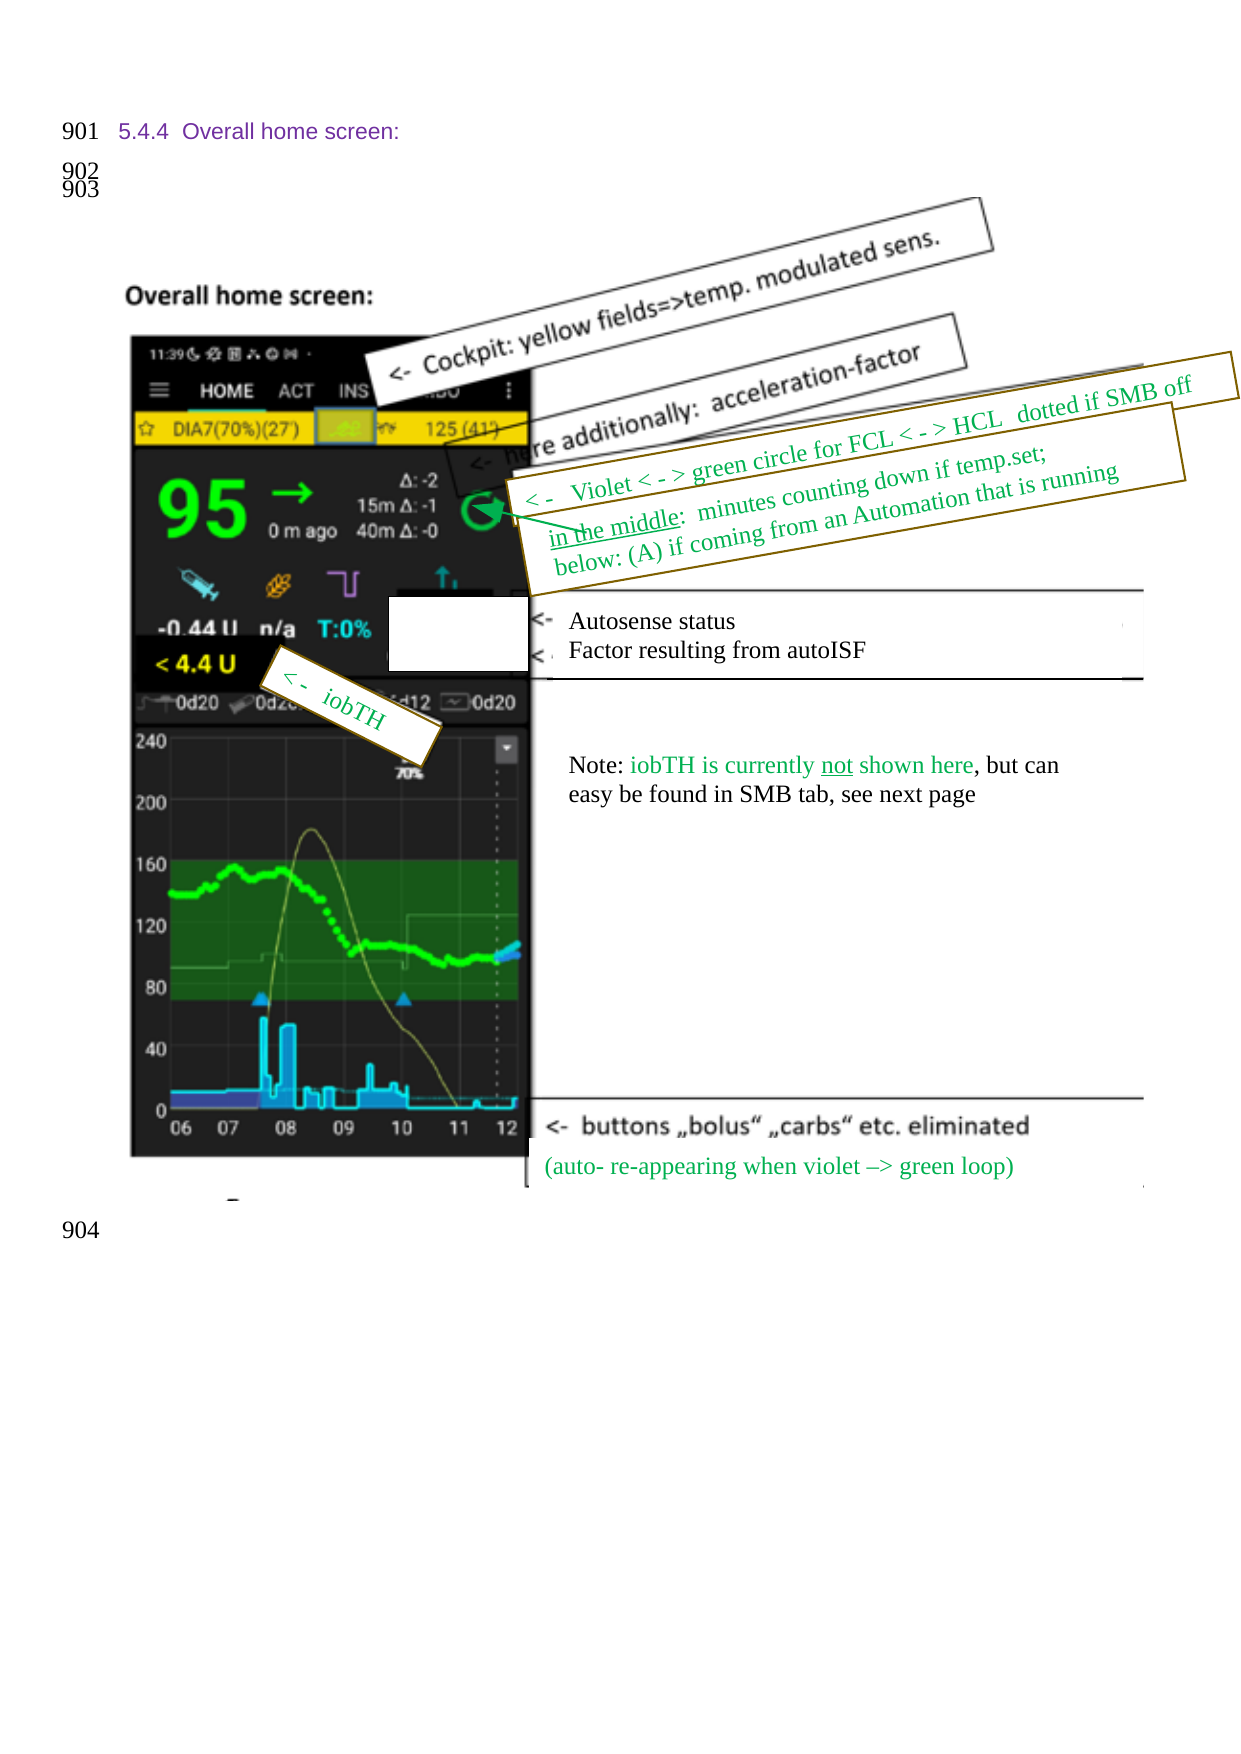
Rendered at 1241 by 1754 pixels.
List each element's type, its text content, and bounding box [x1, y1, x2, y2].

text ai: 111% [404, 633, 513, 662]
text 5.4.4 Overall home screen: (The violet FCL button might not yet be launched; bottom buttons can also be manually eliminated via AAPS Preferences/Overview/Buttons) [118, 118, 1122, 184]
text as: 100% [404, 605, 513, 633]
text Factor resulting from autoISF [568, 635, 1107, 664]
text Autosense status [568, 606, 1107, 635]
text Note: iobTH is currently not shown here, but can easy be found in SMB tab, see next page [568, 750, 1107, 807]
